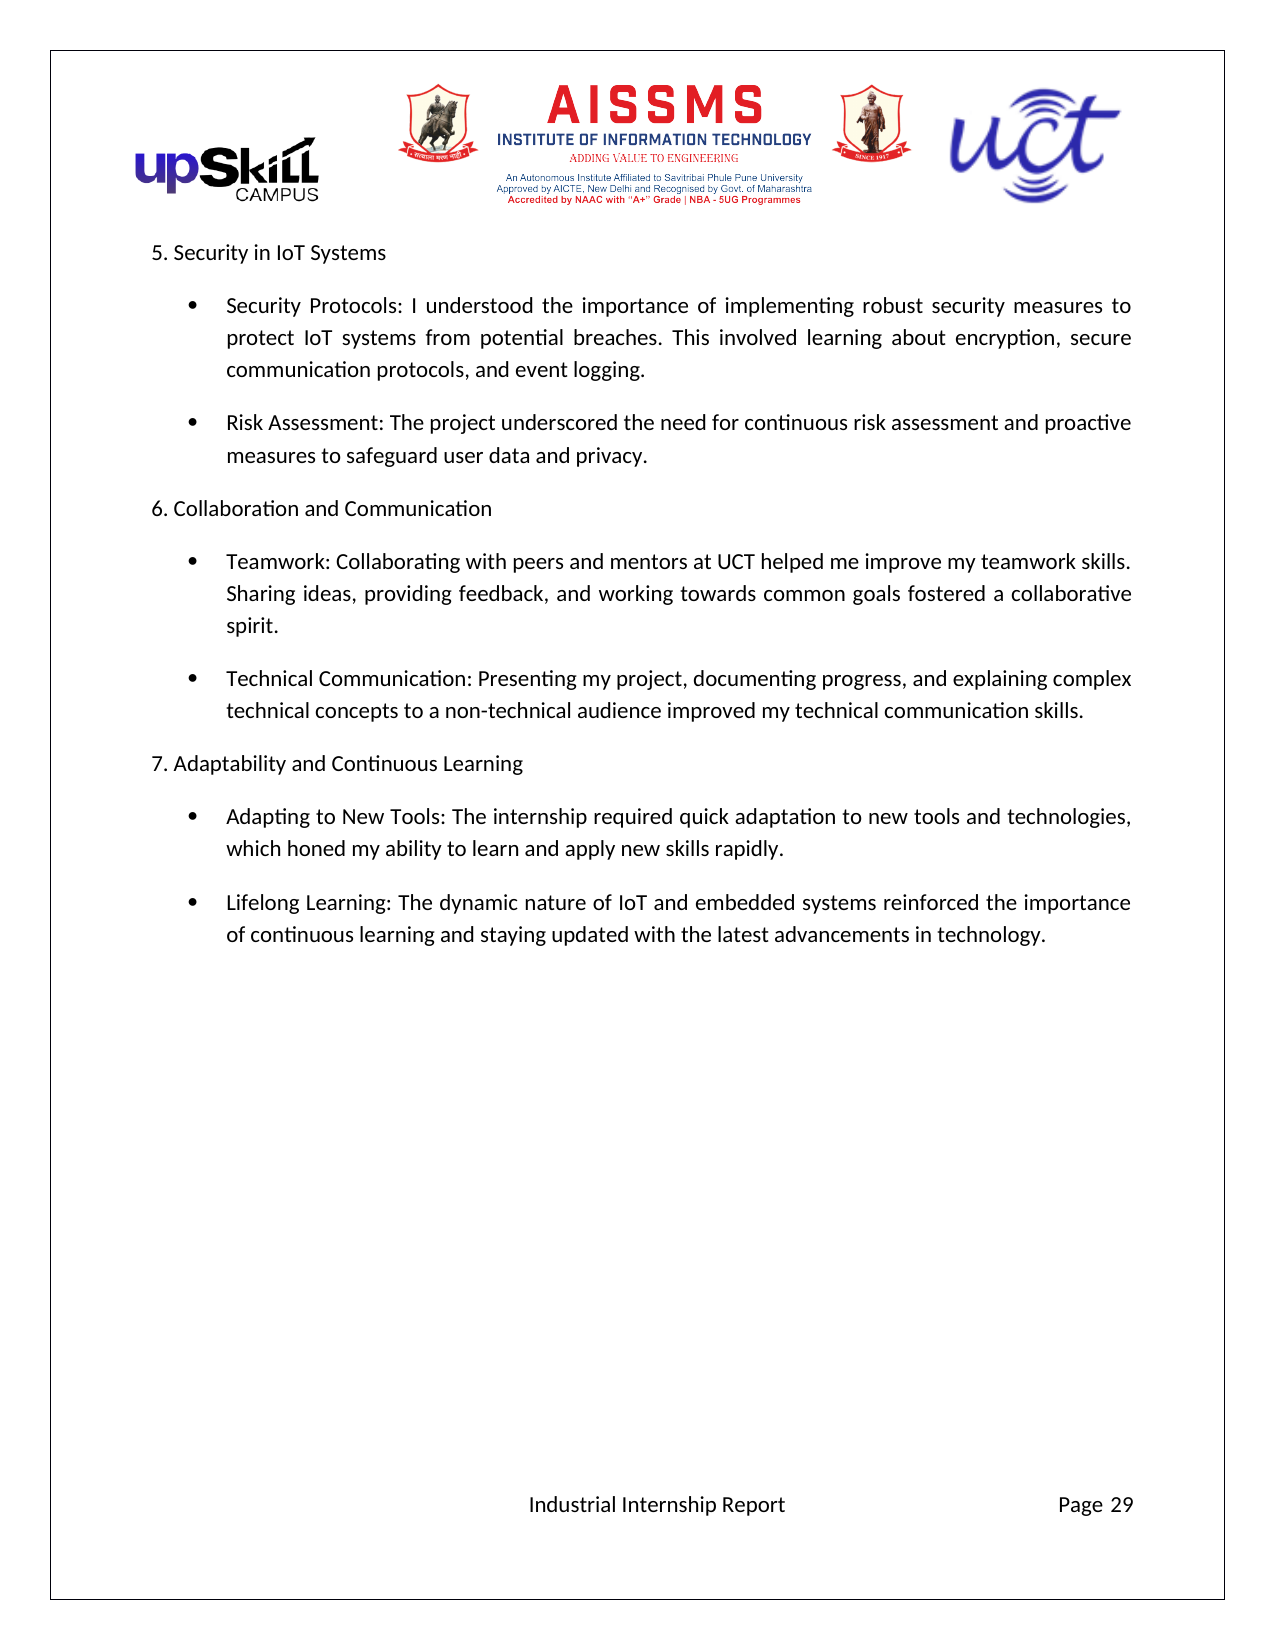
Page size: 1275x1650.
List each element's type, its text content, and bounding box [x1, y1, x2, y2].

text 6. Collaboration and Communication [151, 494, 1133, 522]
list Adapting to New Tools: The internship required quick adaptation to new tools and technologies, which honed my ability to learn and apply new skills rapidly. [188, 802, 1133, 863]
picture [104, 124, 350, 205]
list Teamwork: Collaborating with peers and mentors at UCT helped me improve my teamwork skills. Sharing ideas, providing feedback, and working towards common goals fostered a collaborative spirit. [188, 547, 1133, 639]
text 7. Adaptability and Continuous Learning [151, 749, 1133, 777]
text 5. Security in IoT Systems [151, 238, 1133, 266]
list Risk Assessment: The project underscored the need for continuous risk assessment and proactive measures to safeguard user data and privacy. [188, 408, 1133, 469]
list Lifelong Learning: The dynamic nature of IoT and embedded systems reinforced the importance of continuous learning and staying updated with the latest advancements in technology. [188, 888, 1133, 948]
picture [391, 79, 915, 205]
list Technical Communication: Presenting my project, documenting progress, and explaining complex technical concepts to a non-technical audience improved my technical communication skills. [188, 664, 1133, 724]
picture [947, 79, 1127, 205]
list Security Protocols: I understood the importance of implementing robust security measures to protect IoT systems from potential breaches. This involved learning about encryption, secure communication protocols, and event logging. [188, 291, 1133, 383]
